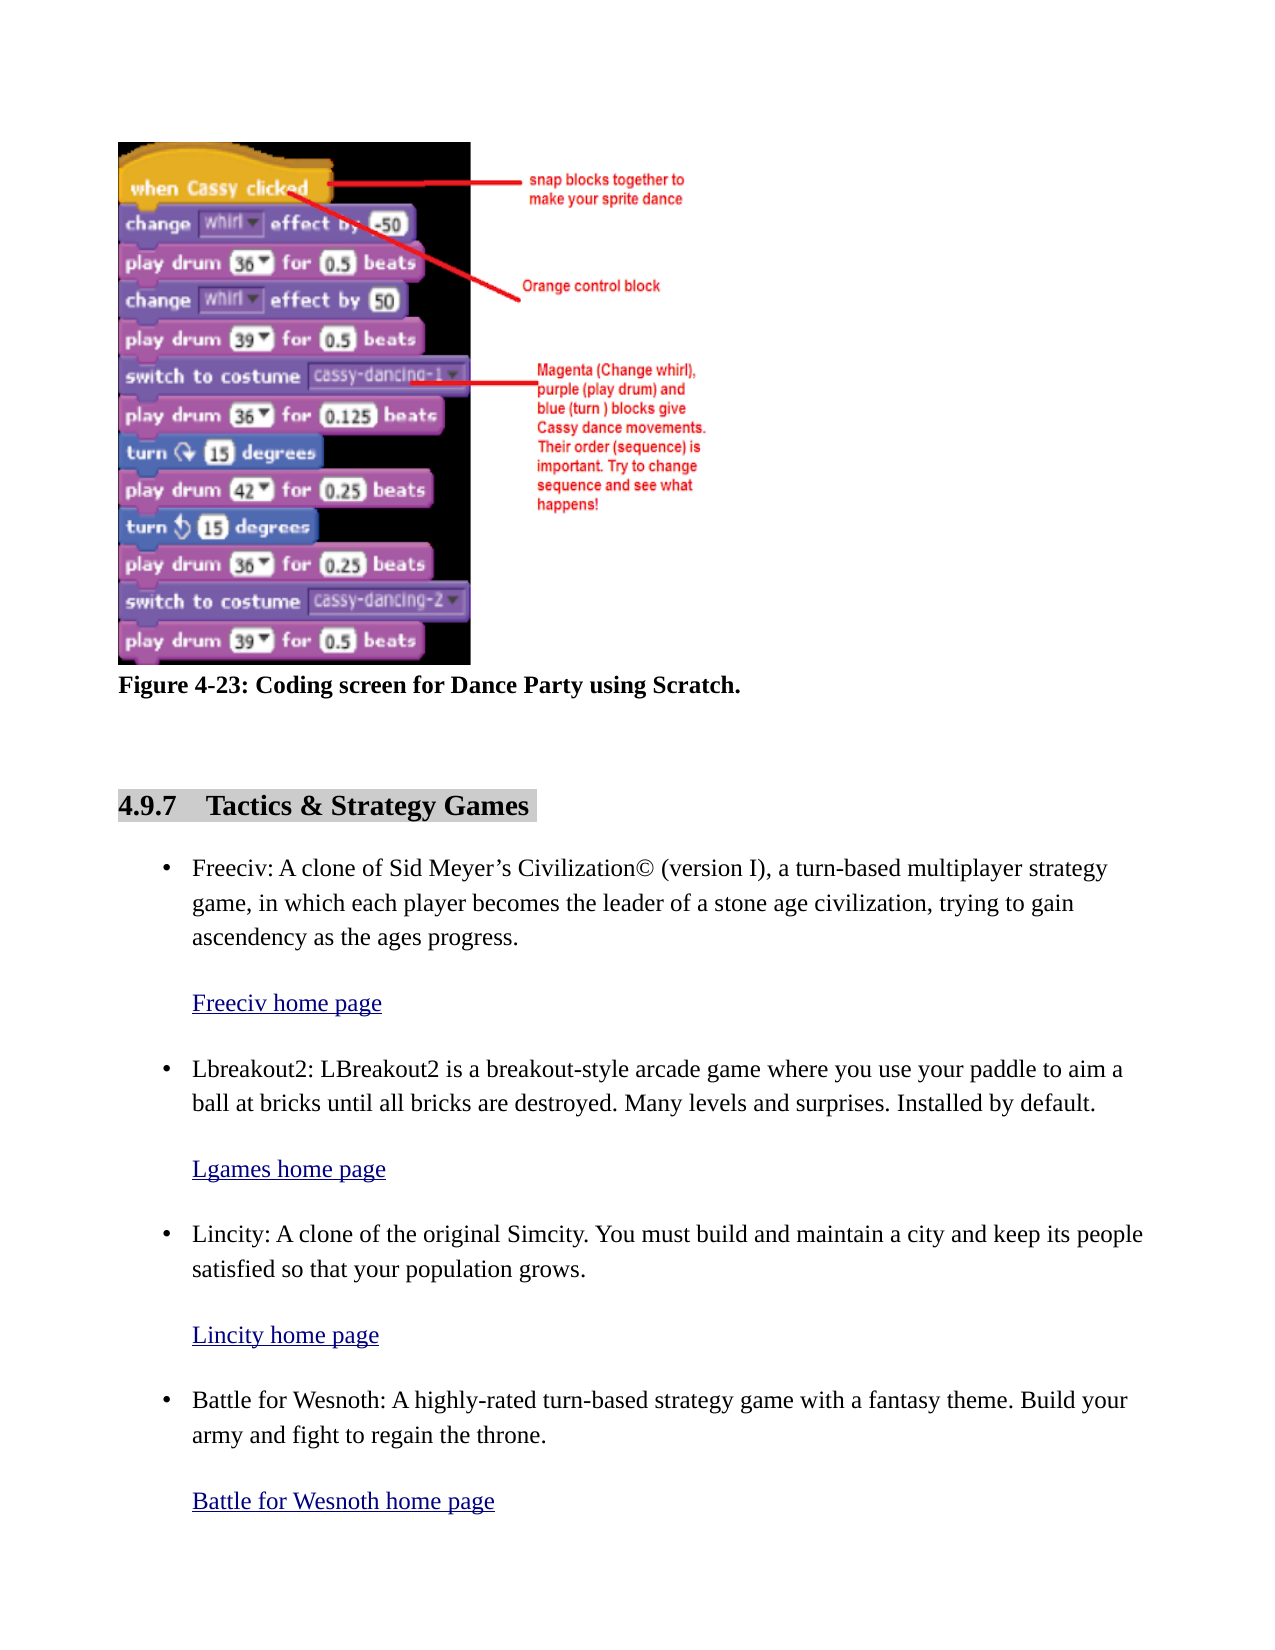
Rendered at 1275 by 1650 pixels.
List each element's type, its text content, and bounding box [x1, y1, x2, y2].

text Figure 4-23: Coding screen for Dance Party using Scratch. [118, 118, 1157, 699]
list Battle for Wesnoth home page [162, 1486, 1157, 1514]
list Lbreakout2: LBreakout2 is a breakout-style arcade game where you use your paddle to aim a ball at bricks until all bricks are destroyed. Many levels and surprises. Installed by default. [162, 1054, 1157, 1117]
picture [118, 142, 714, 665]
list Battle for Wesnoth: A highly-rated turn-based strategy game with a fantasy theme. Build your army and fight to regain the throne. [162, 1386, 1157, 1449]
list Lgames home page [162, 1154, 1157, 1183]
list Lincity: A clone of the original Simcity. You must build and maintain a city and keep its people satisfied so that your population grows. [162, 1219, 1157, 1283]
subtitle 4.9.7 Tactics & Strategy Games [118, 788, 1157, 822]
list Lincity home page [162, 1320, 1157, 1348]
list Freeciv home page [162, 988, 1157, 1017]
list Freeciv: A clone of Sid Meyer’s Civilization© (version I), a turn-based multiplayer strategy game, in which each player becomes the leader of a stone age civilization, trying to gain ascendency as the ages progress. [162, 853, 1157, 951]
